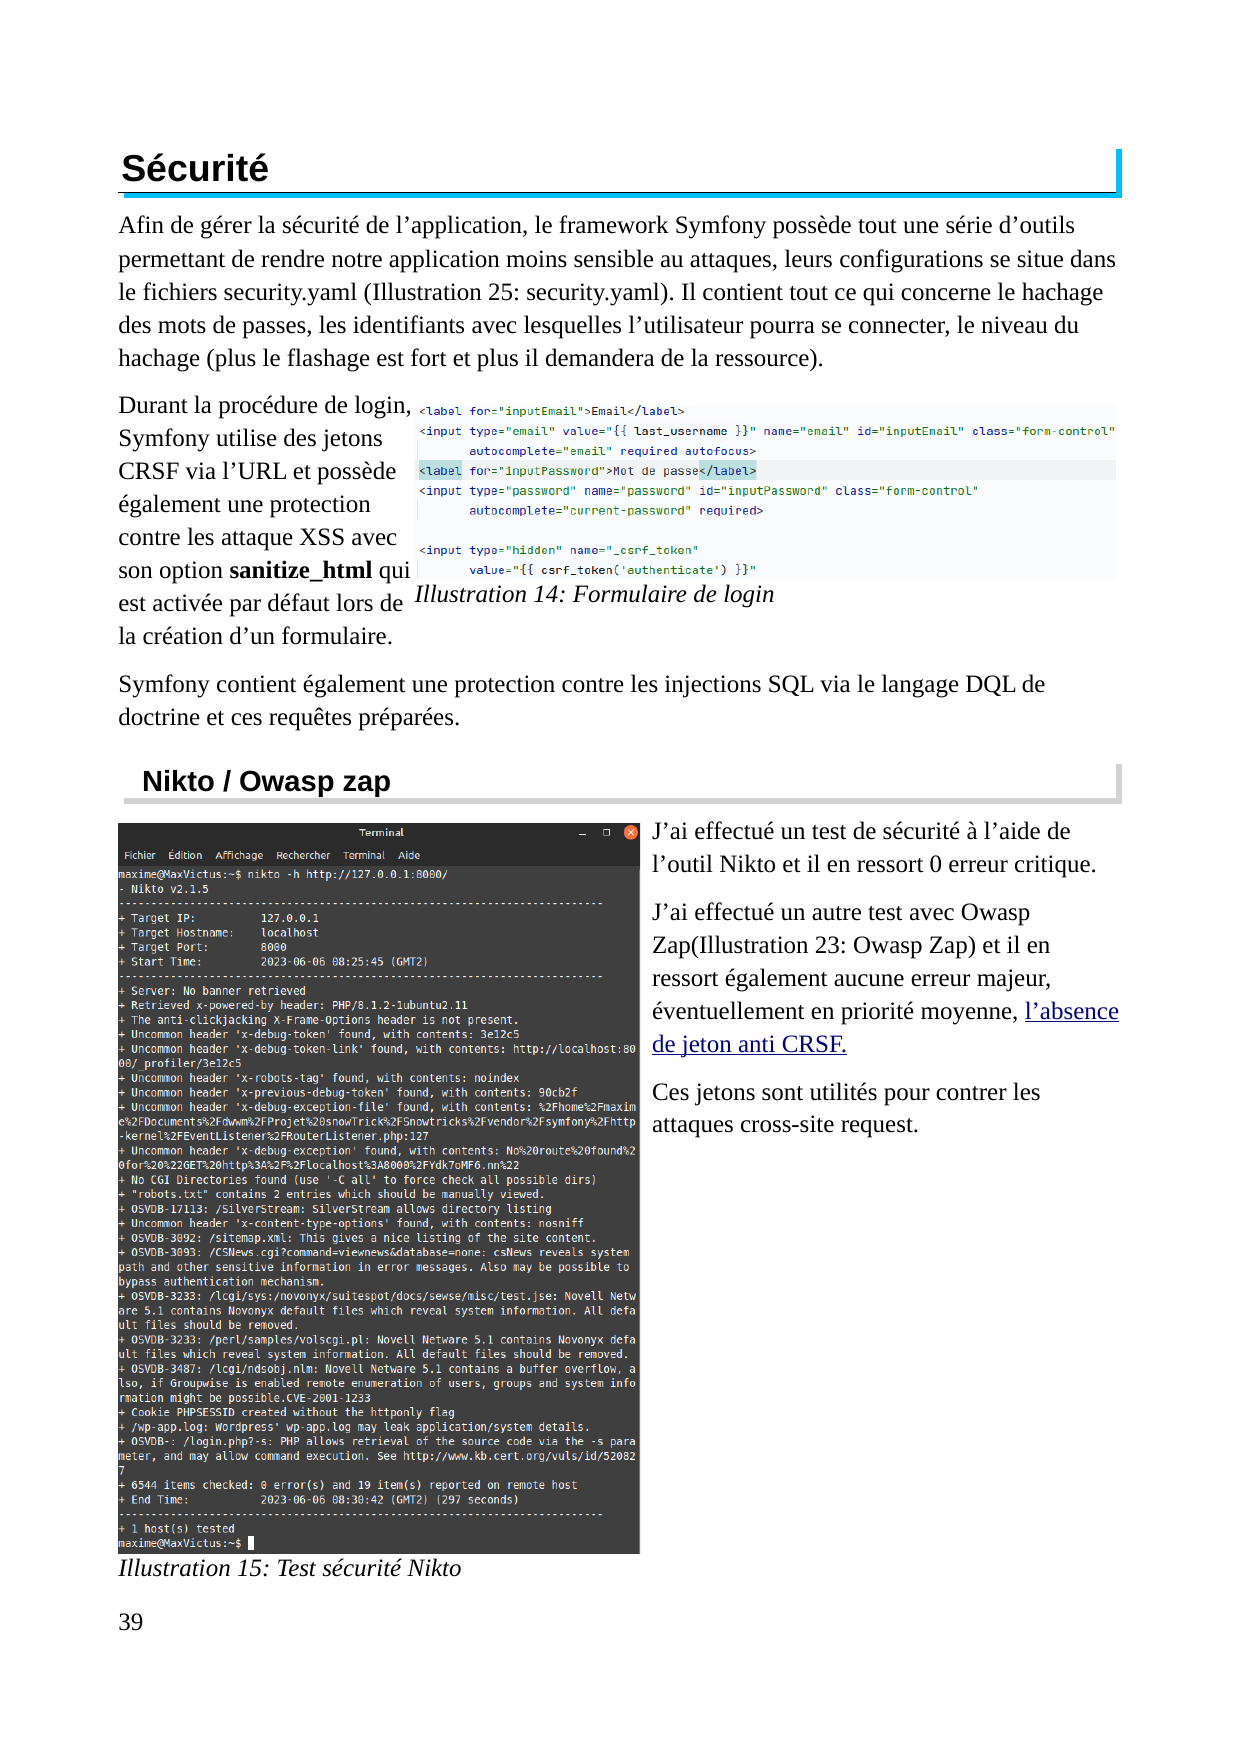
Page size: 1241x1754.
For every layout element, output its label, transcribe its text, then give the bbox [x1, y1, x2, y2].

picture [414, 405, 1116, 579]
picture [118, 823, 640, 1554]
text Ces jetons sont utilités pour contrer les attaques cross-site request. [640, 1077, 1122, 1138]
text Afin de gérer la sécurité de l’application, le framework Symfony possède tout une série d’outils permettant de rendre notre application moins sensible au attaques, leurs configurations se situe dans le fichiers security.yaml (Illustration 25: security.yaml). Il contient tout ce qui concerne le hachage des mots de passes, les identifiants avec lesquelles l’utilisateur pourra se connecter, le niveau du hachage (plus le flashage est fort et plus il demandera de la ressource). [118, 211, 1122, 371]
subtitle Nikto / Owasp zap [118, 764, 1116, 798]
text Illustration 15: Test sécurité Nikto [118, 1554, 640, 1582]
text J’ai effectué un test de sécurité à l’aide de l’outil Nikto et il en ressort 0 erreur critique. [118, 811, 1122, 878]
text Symfony contient également une protection contre les injections SQL via le langage DQL de doctrine et ces requêtes préparées. [118, 669, 1122, 731]
text Durant la procédure de login, Symfony utilise des jetons CRSF via l’URL et possède également une protection contre les attaque XSS avec son option sanitize_html qui est activée par défaut lors de la création d’un formulaire. [118, 390, 1122, 650]
text Illustration 14: Formulaire de login [414, 579, 1116, 608]
text J’ai effectué un autre test avec Owasp Zap(Illustration 23: Owasp Zap) et il en ressort également aucune erreur majeur, éventuellement en priorité moyenne, l’absence de jeton anti CRSF. [640, 897, 1122, 1058]
subtitle Sécurité [118, 143, 1116, 192]
